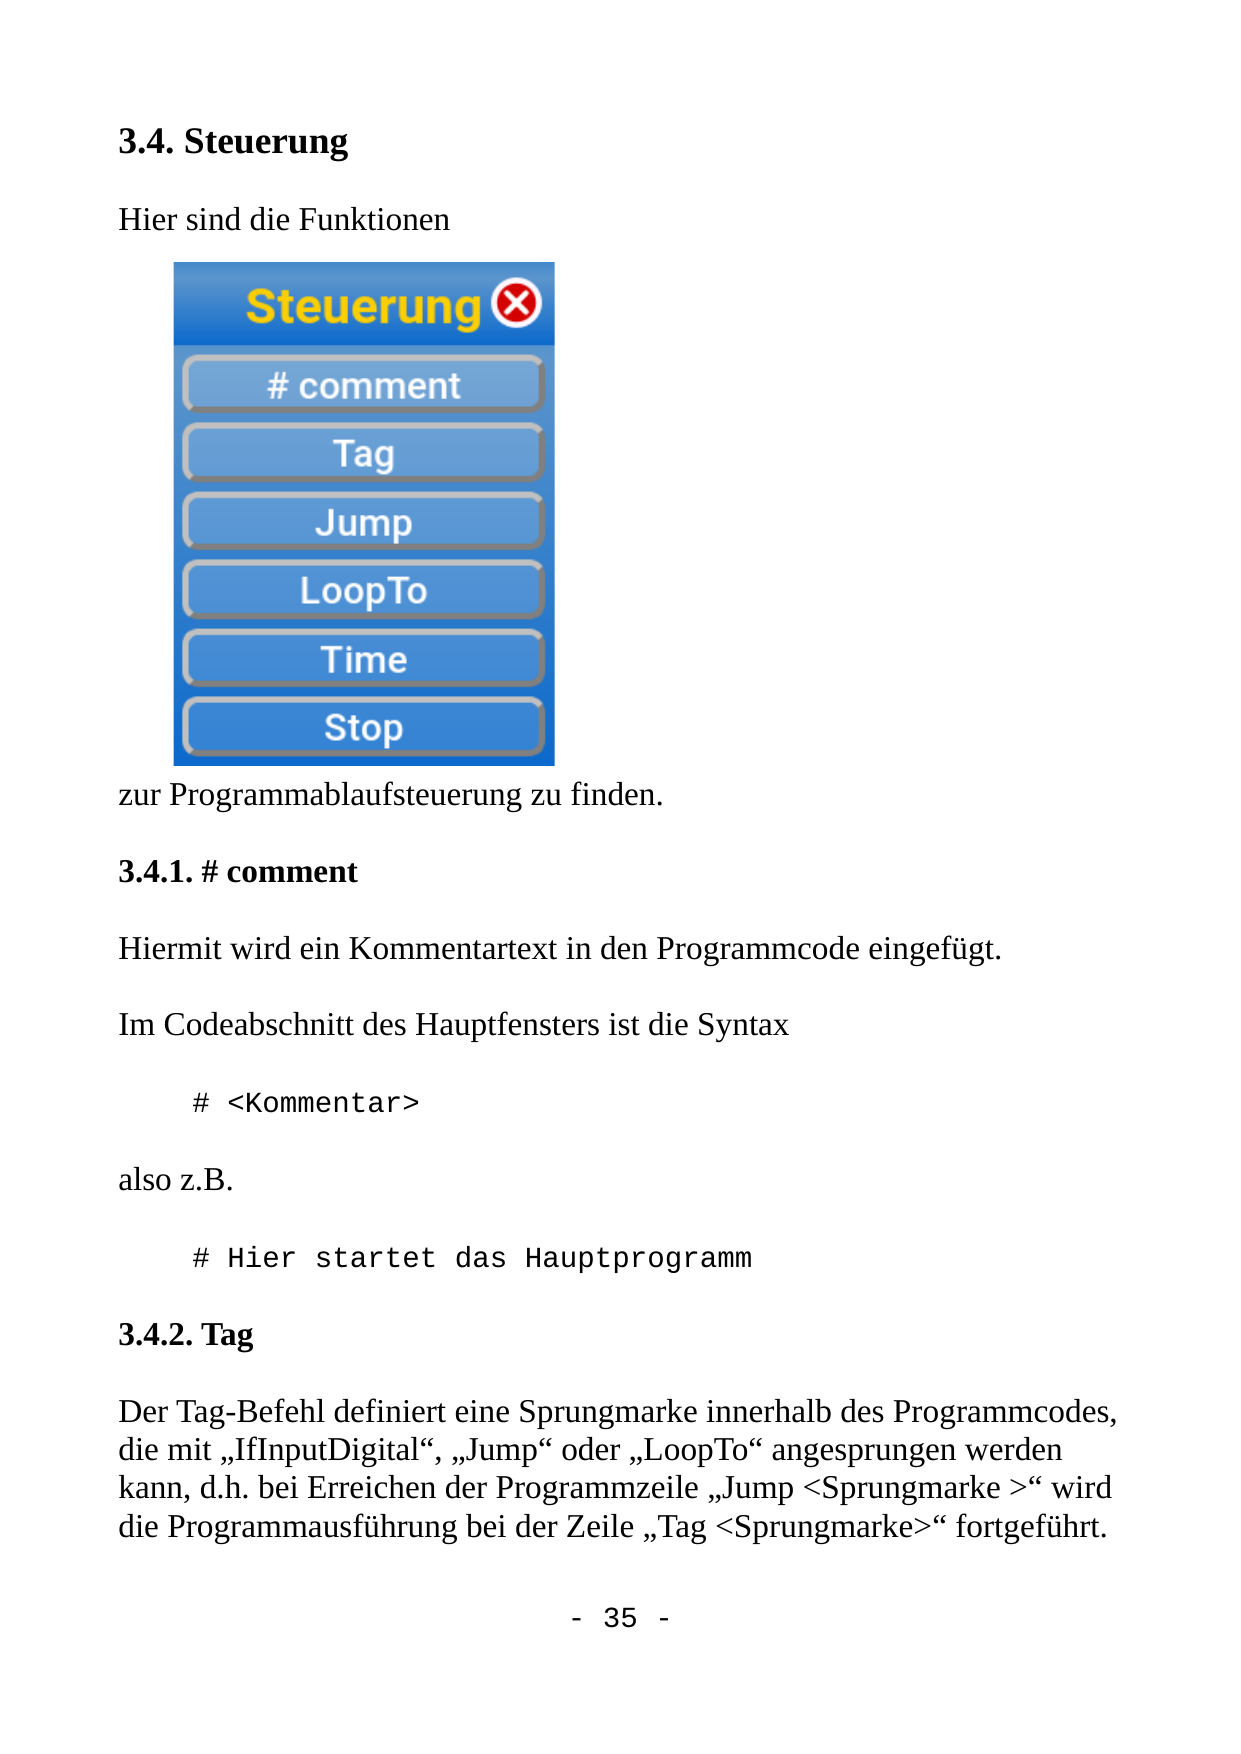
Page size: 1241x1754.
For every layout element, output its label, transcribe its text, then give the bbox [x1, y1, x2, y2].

text zur Programmablaufsteuerung zu finden. [118, 774, 1122, 813]
text Der Tag-Befehl definiert eine Sprungmarke innerhalb des Programmcodes, die mit „IfInputDigital“, „Jump“ oder „LoopTo“ angesprungen werden kann, d.h. bei Erreichen der Programmzeile „Jump <Sprungmarke >“ wird die Programmausführung bei der Zeile „Tag <Sprungmarke>“ fortgeführt. [118, 1391, 1122, 1544]
text Hiermit wird ein Kommentartext in den Programmcode eingefügt. [118, 928, 1122, 966]
text Im Codeabschnitt des Hauptfensters ist die Syntax [118, 1004, 1122, 1043]
text Hier sind die Funktionen [118, 199, 1122, 238]
text 3.4.2. Tag [118, 1314, 1122, 1353]
text 3.4.1. # comment [118, 851, 1122, 889]
text 3.4. Steuerung [118, 118, 1122, 161]
text # Hier startet das Hauptprogramm [118, 1236, 1122, 1276]
text also z.B. [118, 1159, 1122, 1198]
picture [173, 262, 555, 766]
text # <Kommentar> [118, 1081, 1122, 1121]
